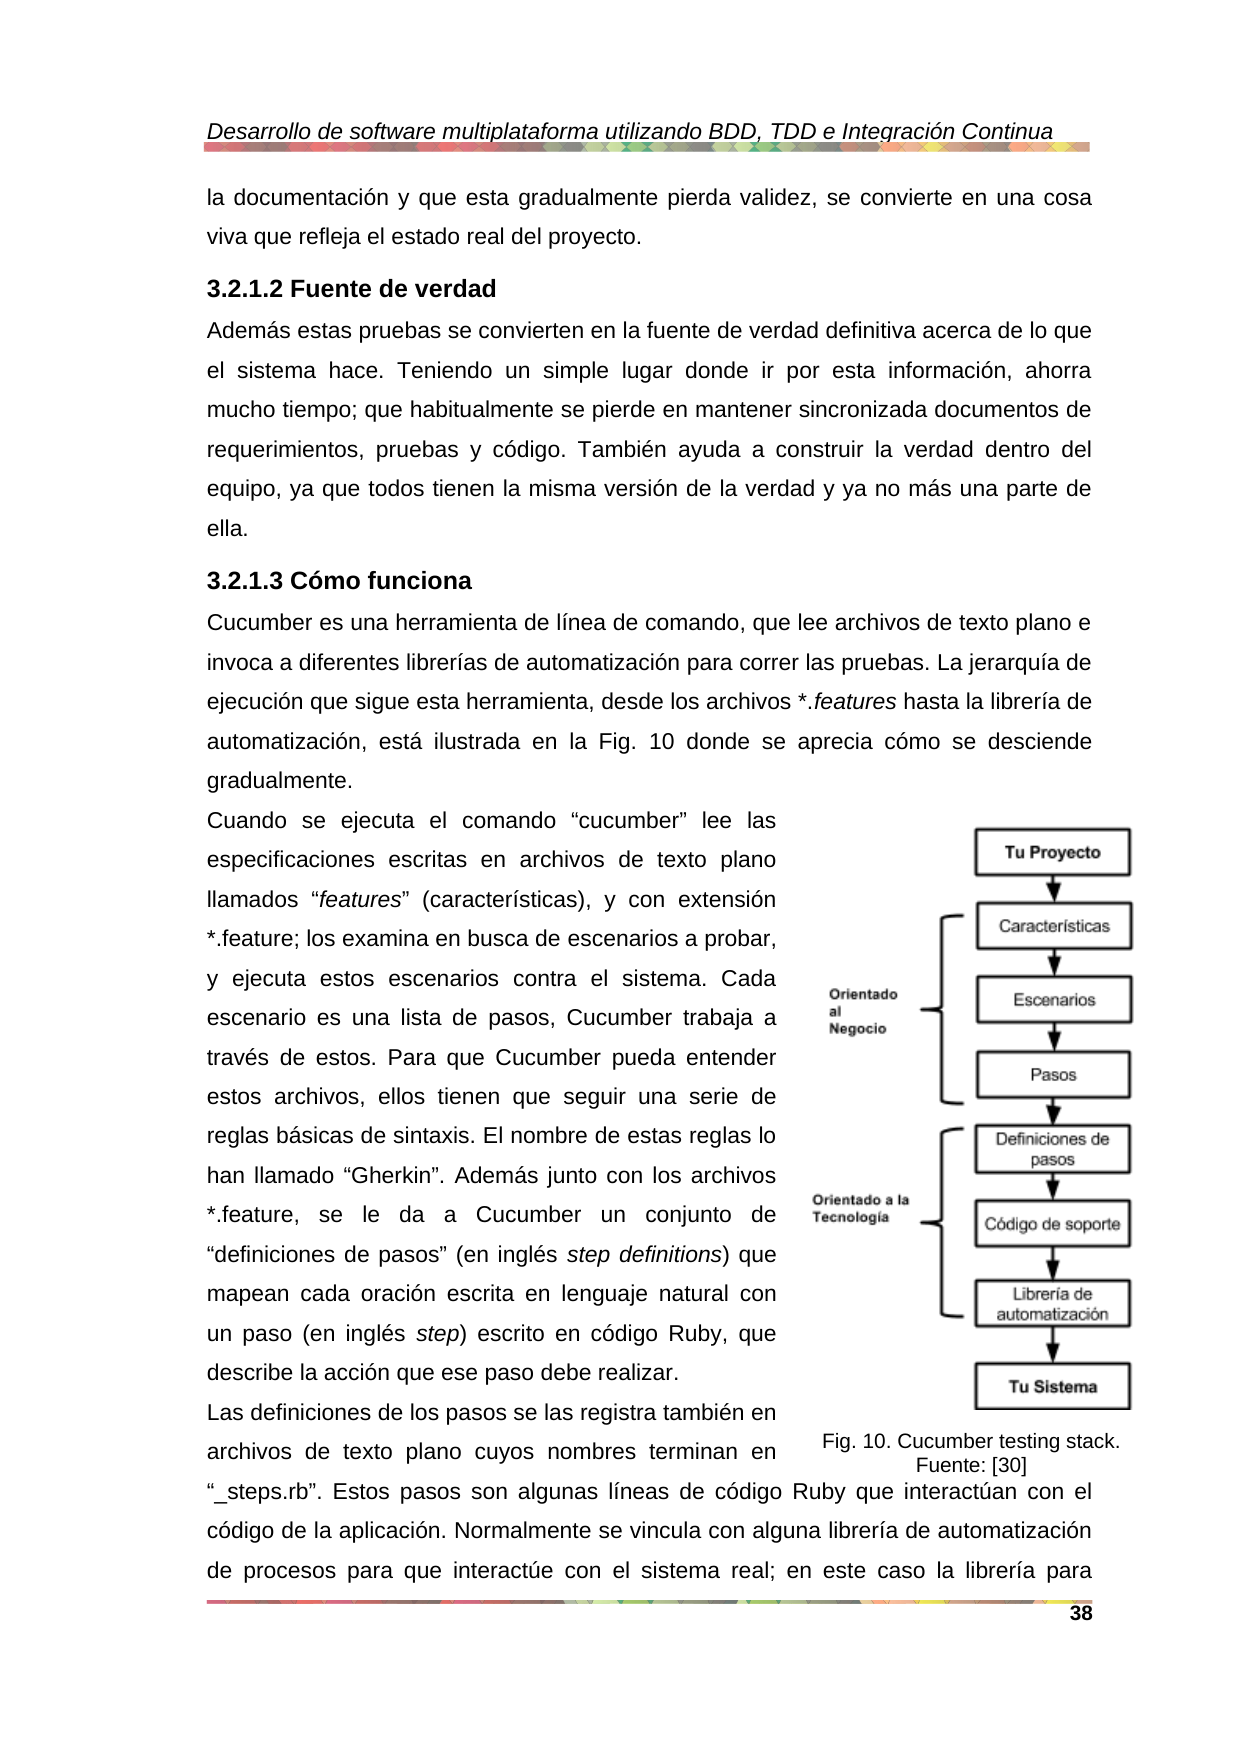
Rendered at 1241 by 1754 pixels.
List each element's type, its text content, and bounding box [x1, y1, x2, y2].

text Fig. 10. Cucumber testing stack. Fuente: [30] [789, 808, 1154, 1477]
picture [794, 821, 1148, 1410]
text Cucumber es una herramienta de línea de comando, que lee archivos de texto plano e invoca a diferentes librerías de automatización para correr las pruebas. La jerarquía de ejecución que sigue esta herramienta, desde los archivos *.features hasta la librería de automatización, está ilustrada en la Fig. 10 donde se aprecia cómo se desciende gradualmente. [207, 609, 1093, 793]
text Además estas pruebas se convierten en la fuente de verdad definitiva acerca de lo que el sistema hace. Teniendo un simple lugar donde ir por esta información, ahorra mucho tiempo; que habitualmente se pierde en mantener sincronizada documentos de requerimientos, pruebas y código. También ayuda a construir la verdad dentro del equipo, ya que todos tienen la misma versión de la verdad y ya no más una parte de ella. [207, 317, 1093, 541]
text [206, 1600, 1093, 1604]
text 3.2.1.2 Fuente de verdad [207, 274, 1093, 303]
text 3.2.1.3 Cómo funciona [207, 566, 1093, 595]
text Las definiciones de los pasos se las registra también en archivos de texto plano cuyos nombres terminan en “_steps.rb”. Estos pasos son algunas líneas de código Ruby que interactúan con el código de la aplicación. Normalmente se vincula con alguna librería de automatización de procesos para que interactúe con el sistema real; en este caso la librería para automatización utilizada fue Capybara, que se describe más adelante. [207, 1399, 1093, 1583]
text Cuando se ejecuta el comando “cucumber” lee las especificaciones escritas en archivos de texto plano llamados “features” (características), y con extensión *.feature; los examina en busca de escenarios a probar, y ejecuta estos escenarios contra el sistema. Cada escenario es una lista de pasos, Cucumber trabaja a través de estos. Para que Cucumber pueda entender estos archivos, ellos tienen que seguir una serie de reglas básicas de sintaxis. El nombre de estas reglas lo han llamado “Gherkin”. Además junto con los archivos *.feature, se le da a Cucumber un conjunto de “definiciones de pasos” (en inglés step definitions) que mapean cada oración escrita en lenguaje natural con un paso (en inglés step) escrito en código Ruby, que describe la acción que ese paso debe realizar. [207, 807, 1093, 1386]
text la documentación y que esta gradualmente pierda validez, se convierte en una cosa viva que refleja el estado real del proyecto. [207, 184, 1093, 249]
text [203, 142, 1090, 152]
